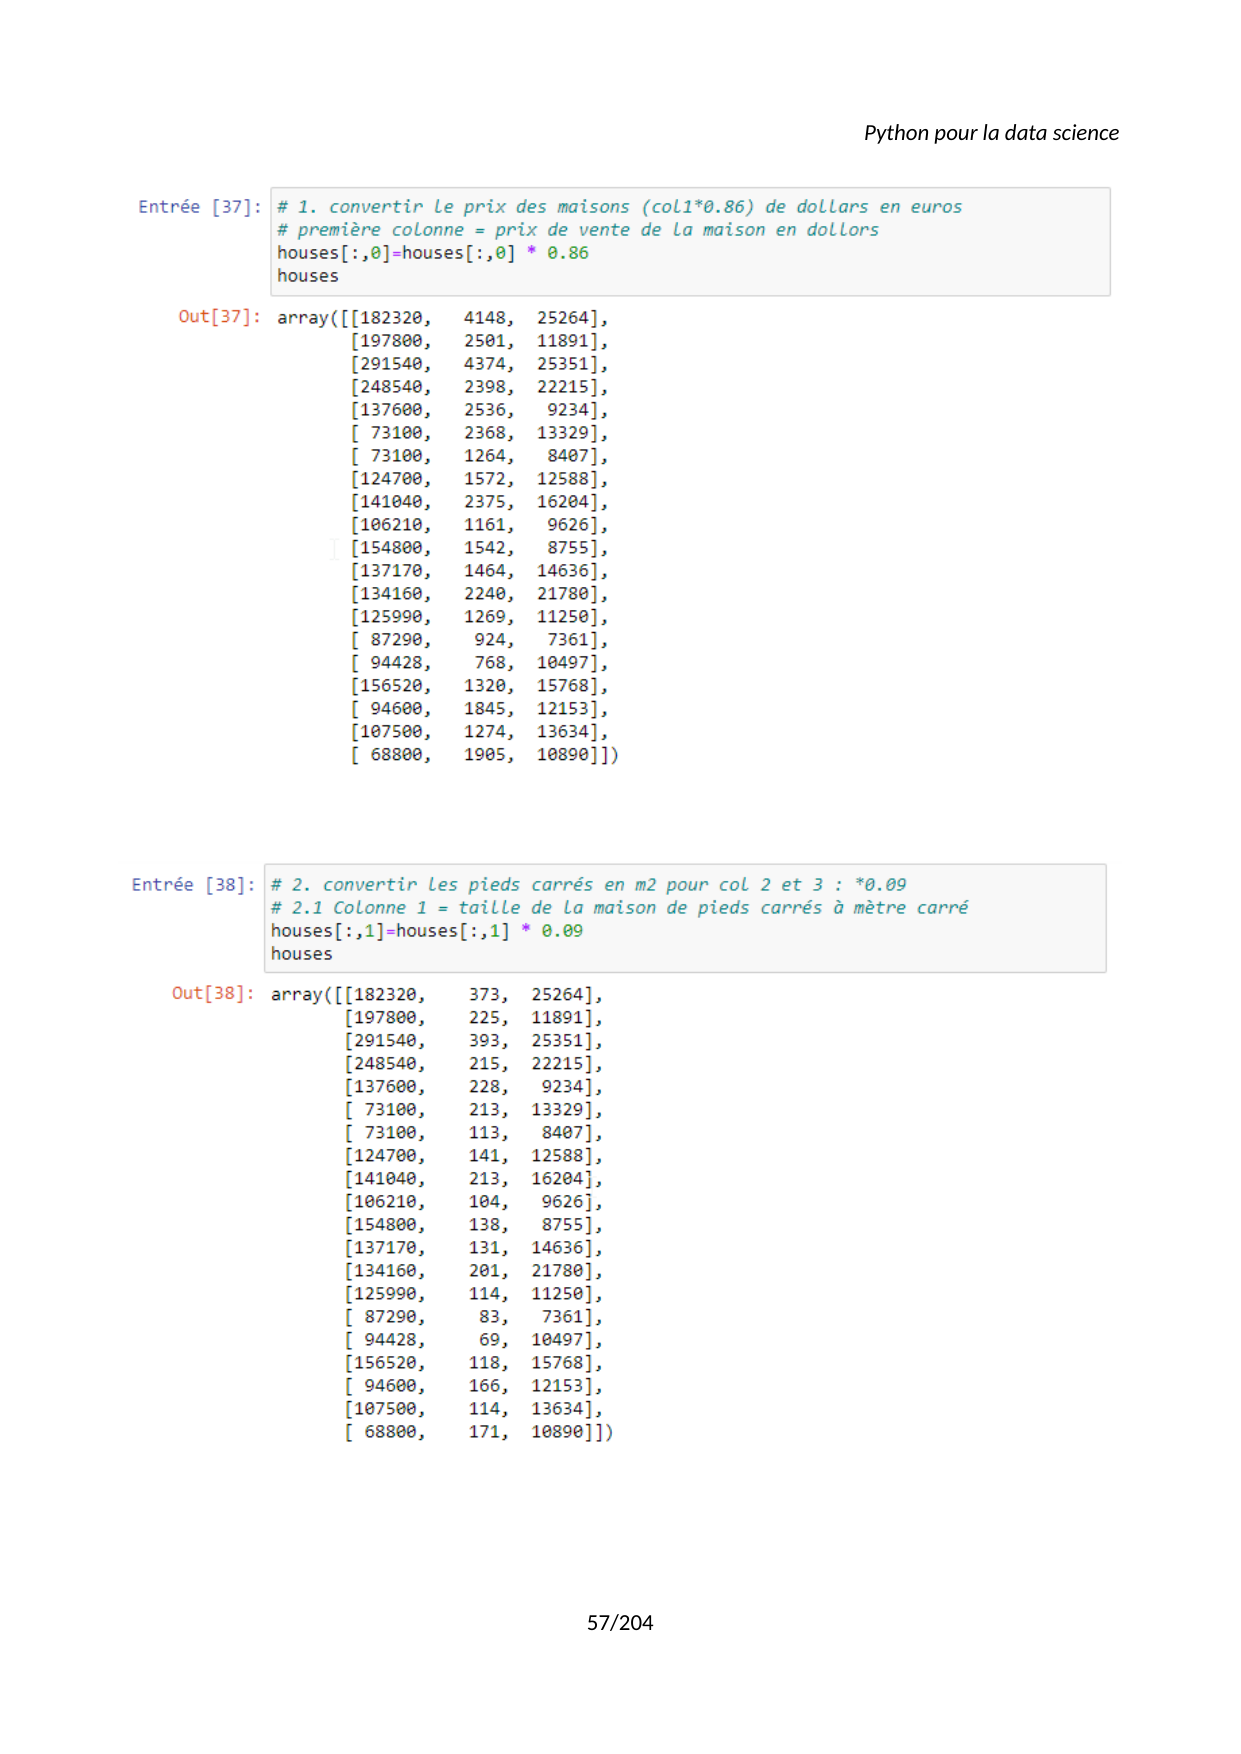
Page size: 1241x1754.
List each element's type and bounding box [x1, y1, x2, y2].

picture [118, 861, 1122, 1462]
picture [118, 175, 1122, 778]
